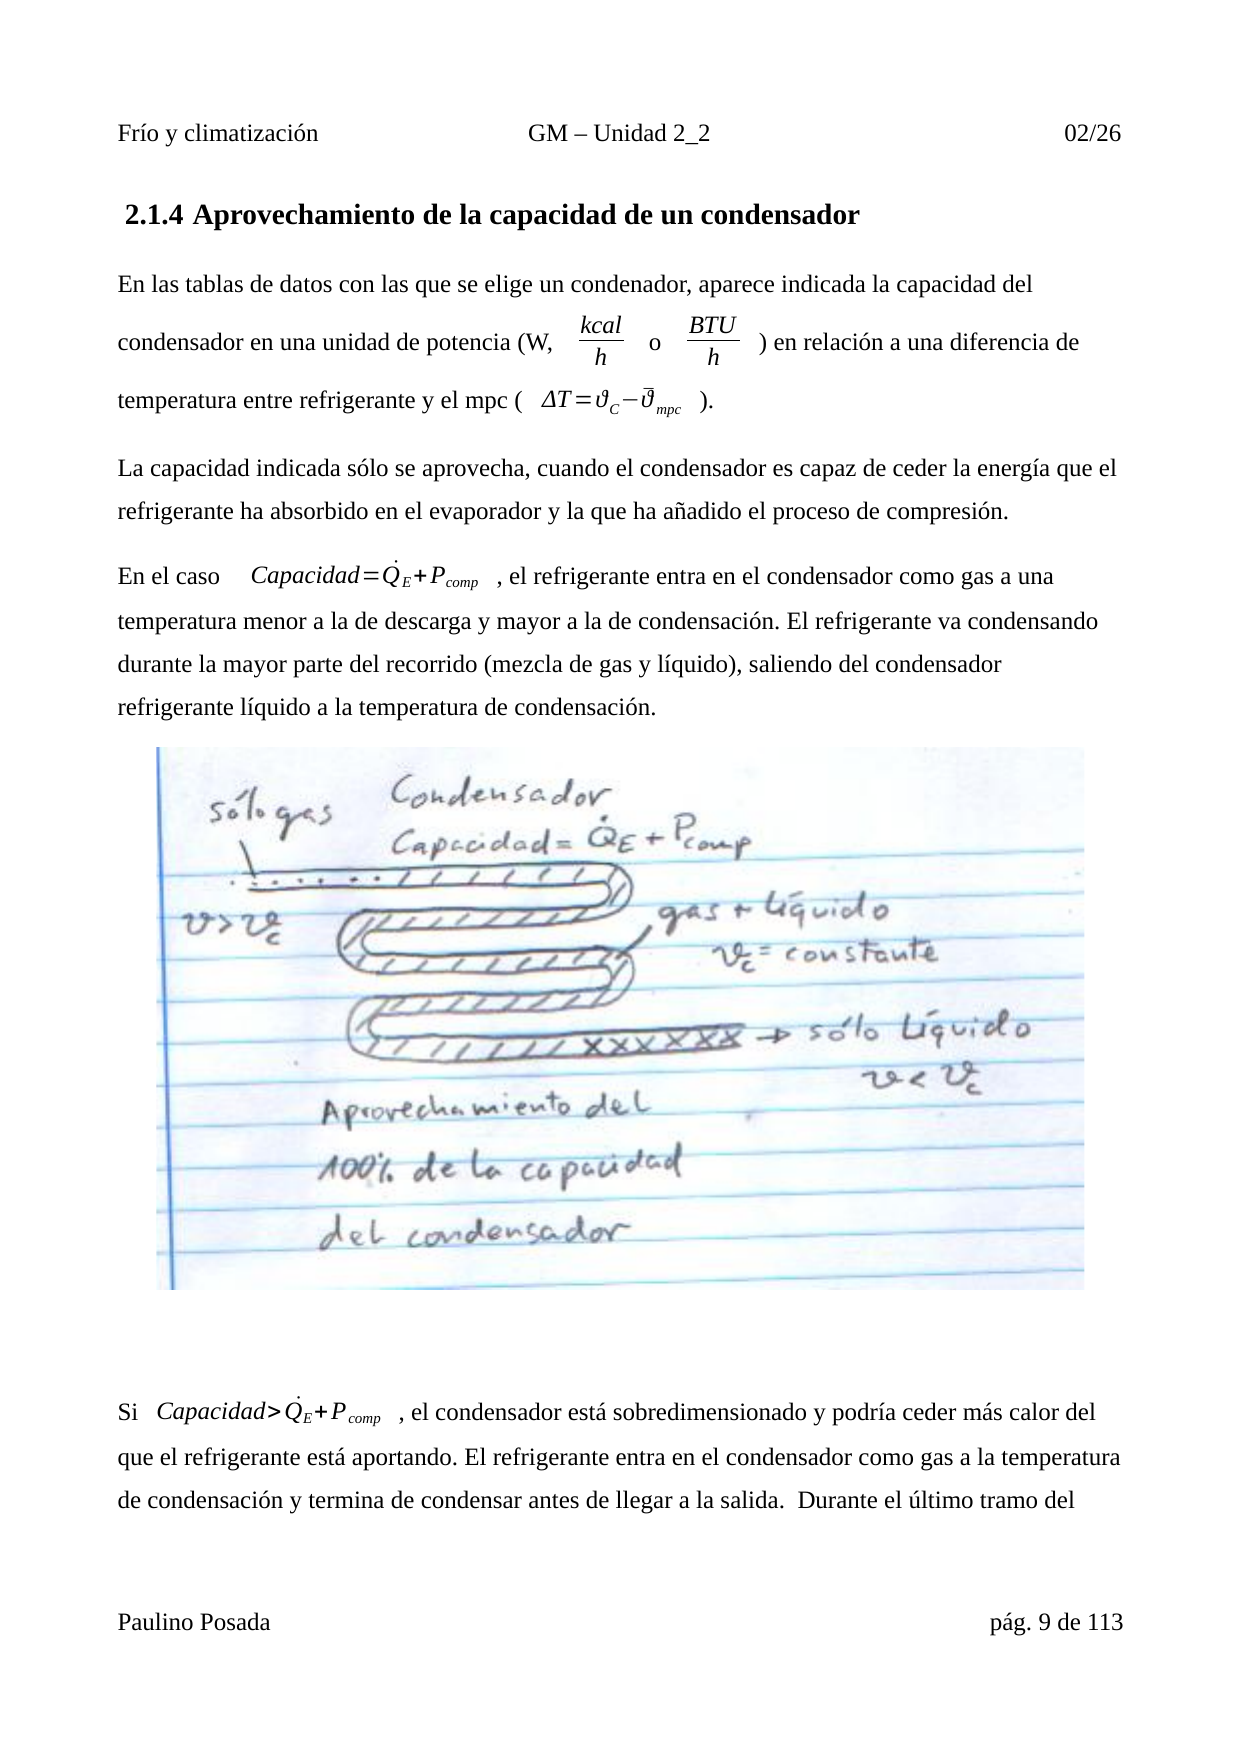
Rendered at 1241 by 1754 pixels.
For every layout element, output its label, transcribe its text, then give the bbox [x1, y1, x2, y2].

picture [156, 747, 1085, 1290]
text Si, el condensador está sobredimensionado y podría ceder más calor del que el refrigerante está aportando. El refrigerante entra en el condensador como gas a la temperatura de condensación y termina de condensar antes de llegar a la salida. Durante el último tramo del recorrido, el refrigerante en estado sólo líquido, disminuye su temperatura por debajo de la de condensación. El refrigerante líquido sale del condensador subenfriado. [117, 1396, 1123, 1514]
subtitle Aprovechamiento de la capacidad de un condensador [117, 197, 1123, 231]
text En el caso , el refrigerante entra en el condensador como gas a una temperatura menor a la de descarga y mayor a la de condensación. El refrigerante va condensando durante la mayor parte del recorrido (mezcla de gas y líquido), saliendo del condensador refrigerante líquido a la temperatura de condensación. [117, 560, 1123, 721]
text La capacidad indicada sólo se aprovecha, cuando el condensador es capaz de ceder la energía que el refrigerante ha absorbido en el evaporador y la que ha añadido el proceso de compresión. [117, 453, 1123, 524]
text En las tablas de datos con las que se elige un condenador, aparece indicada la capacidad del condensador en una unidad de potencia (W, o ) en relación a una diferencia de temperatura entre refrigerante y el mpc (). [117, 269, 1123, 417]
